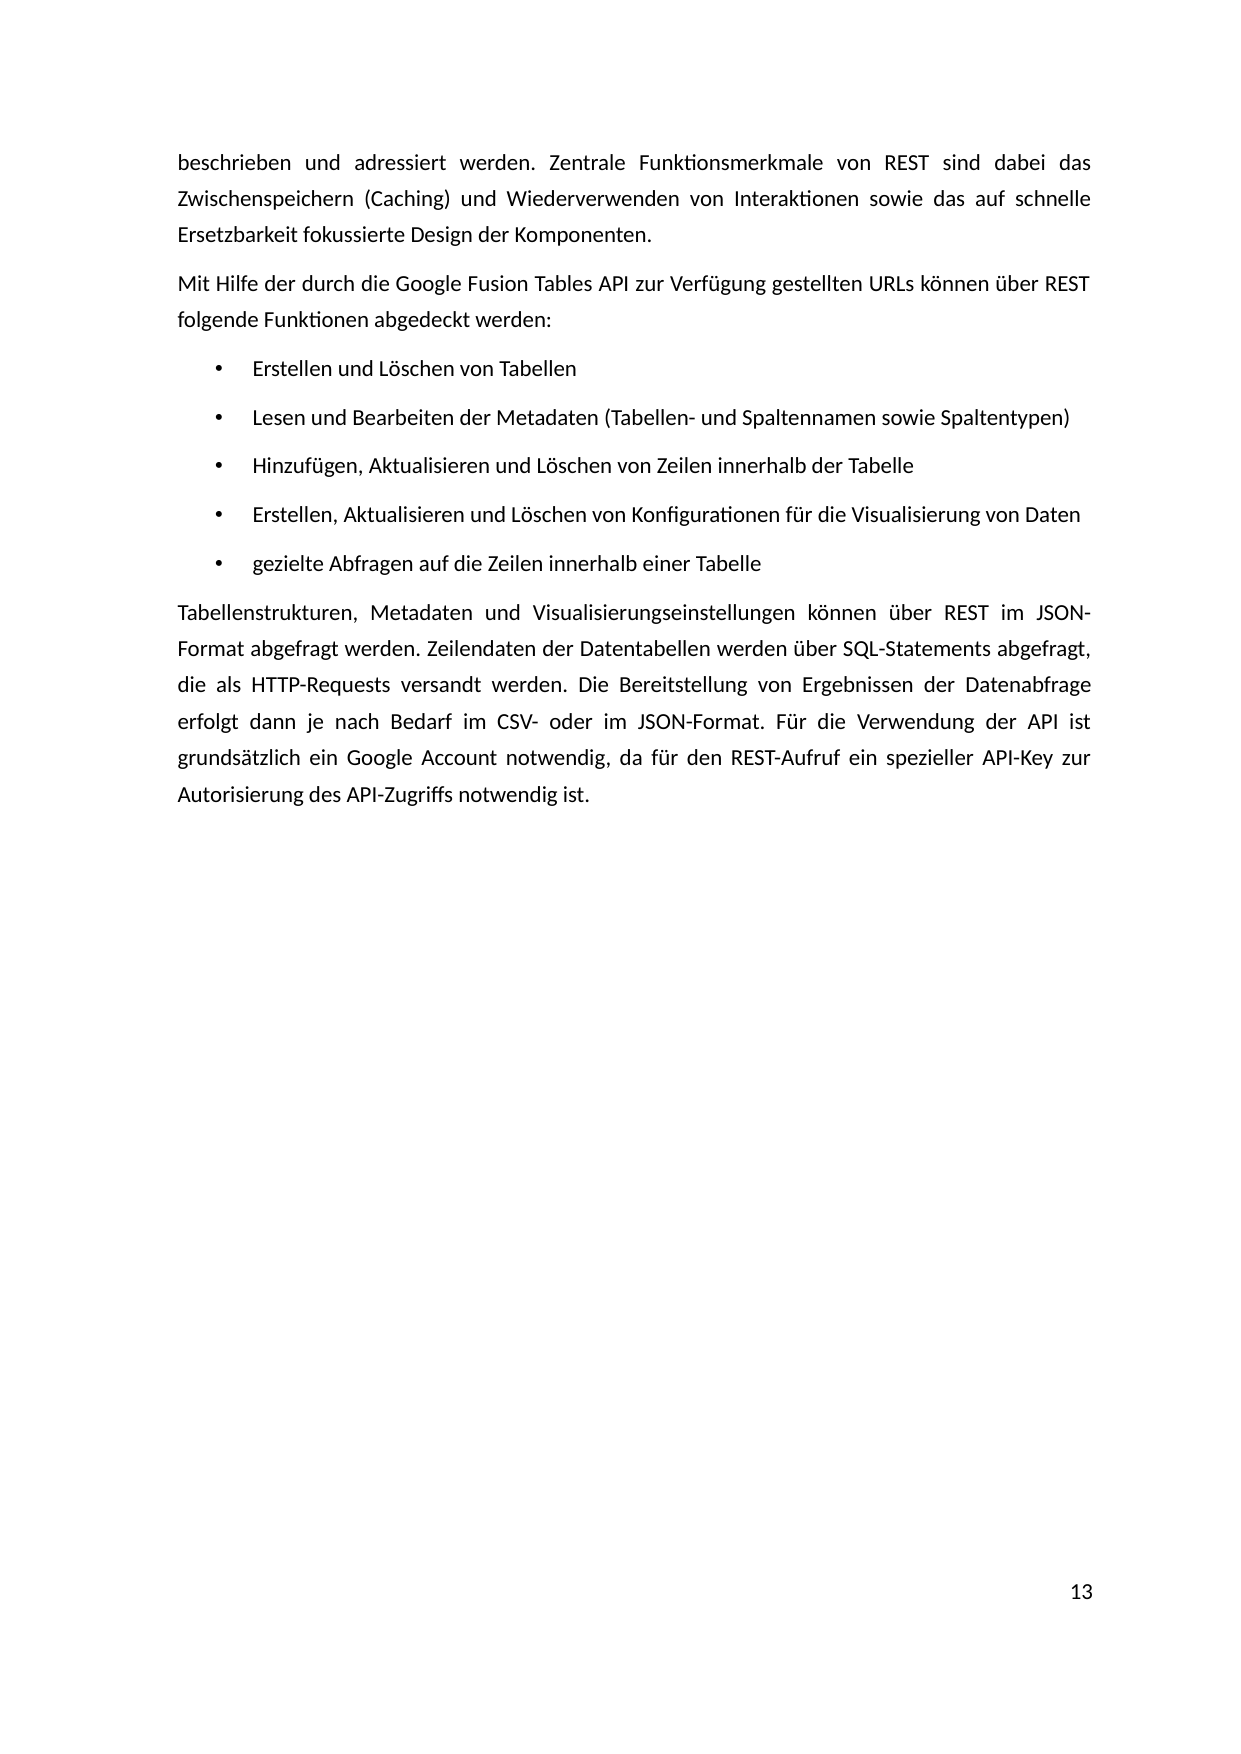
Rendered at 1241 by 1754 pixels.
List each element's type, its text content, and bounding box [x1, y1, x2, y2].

list Erstellen, Aktualisieren und Löschen von Konfigurationen für die Visualisierung von Daten [215, 500, 1093, 528]
list Erstellen und Löschen von Tabellen [215, 354, 1093, 382]
text Mit Hilfe der durch die Google Fusion Tables API zur Verfügung gestellten URLs können über REST folgende Funktionen abgedeckt werden: [177, 269, 1093, 333]
text beschrieben und adressiert werden. Zentrale Funktionsmerkmale von REST sind dabei das Zwischenspeichern (Caching) und Wiederverwenden von Interaktionen sowie das auf schnelle Ersetzbarkeit fokussierte Design der Komponenten. [177, 148, 1093, 248]
list Lesen und Bearbeiten der Metadaten (Tabellen- und Spaltennamen sowie Spaltentypen) [215, 403, 1093, 431]
list Hinzufügen, Aktualisieren und Löschen von Zeilen innerhalb der Tabelle [215, 452, 1093, 480]
list gezielte Abfragen auf die Zeilen innerhalb einer Tabelle [215, 549, 1093, 577]
text Tabellenstrukturen, Metadaten und Visualisierungseinstellungen können über REST im JSON-Format abgefragt werden. Zeilendaten der Datentabellen werden über SQL-Statements abgefragt, die als HTTP-Requests versandt werden. Die Bereitstellung von Ergebnissen der Datenabfrage erfolgt dann je nach Bedarf im CSV- oder im JSON-Format. Für die Verwendung der API ist grundsätzlich ein Google Account notwendig, da für den REST-Aufruf ein spezieller API-Key zur Autorisierung des API-Zugriffs notwendig ist. [177, 598, 1093, 808]
